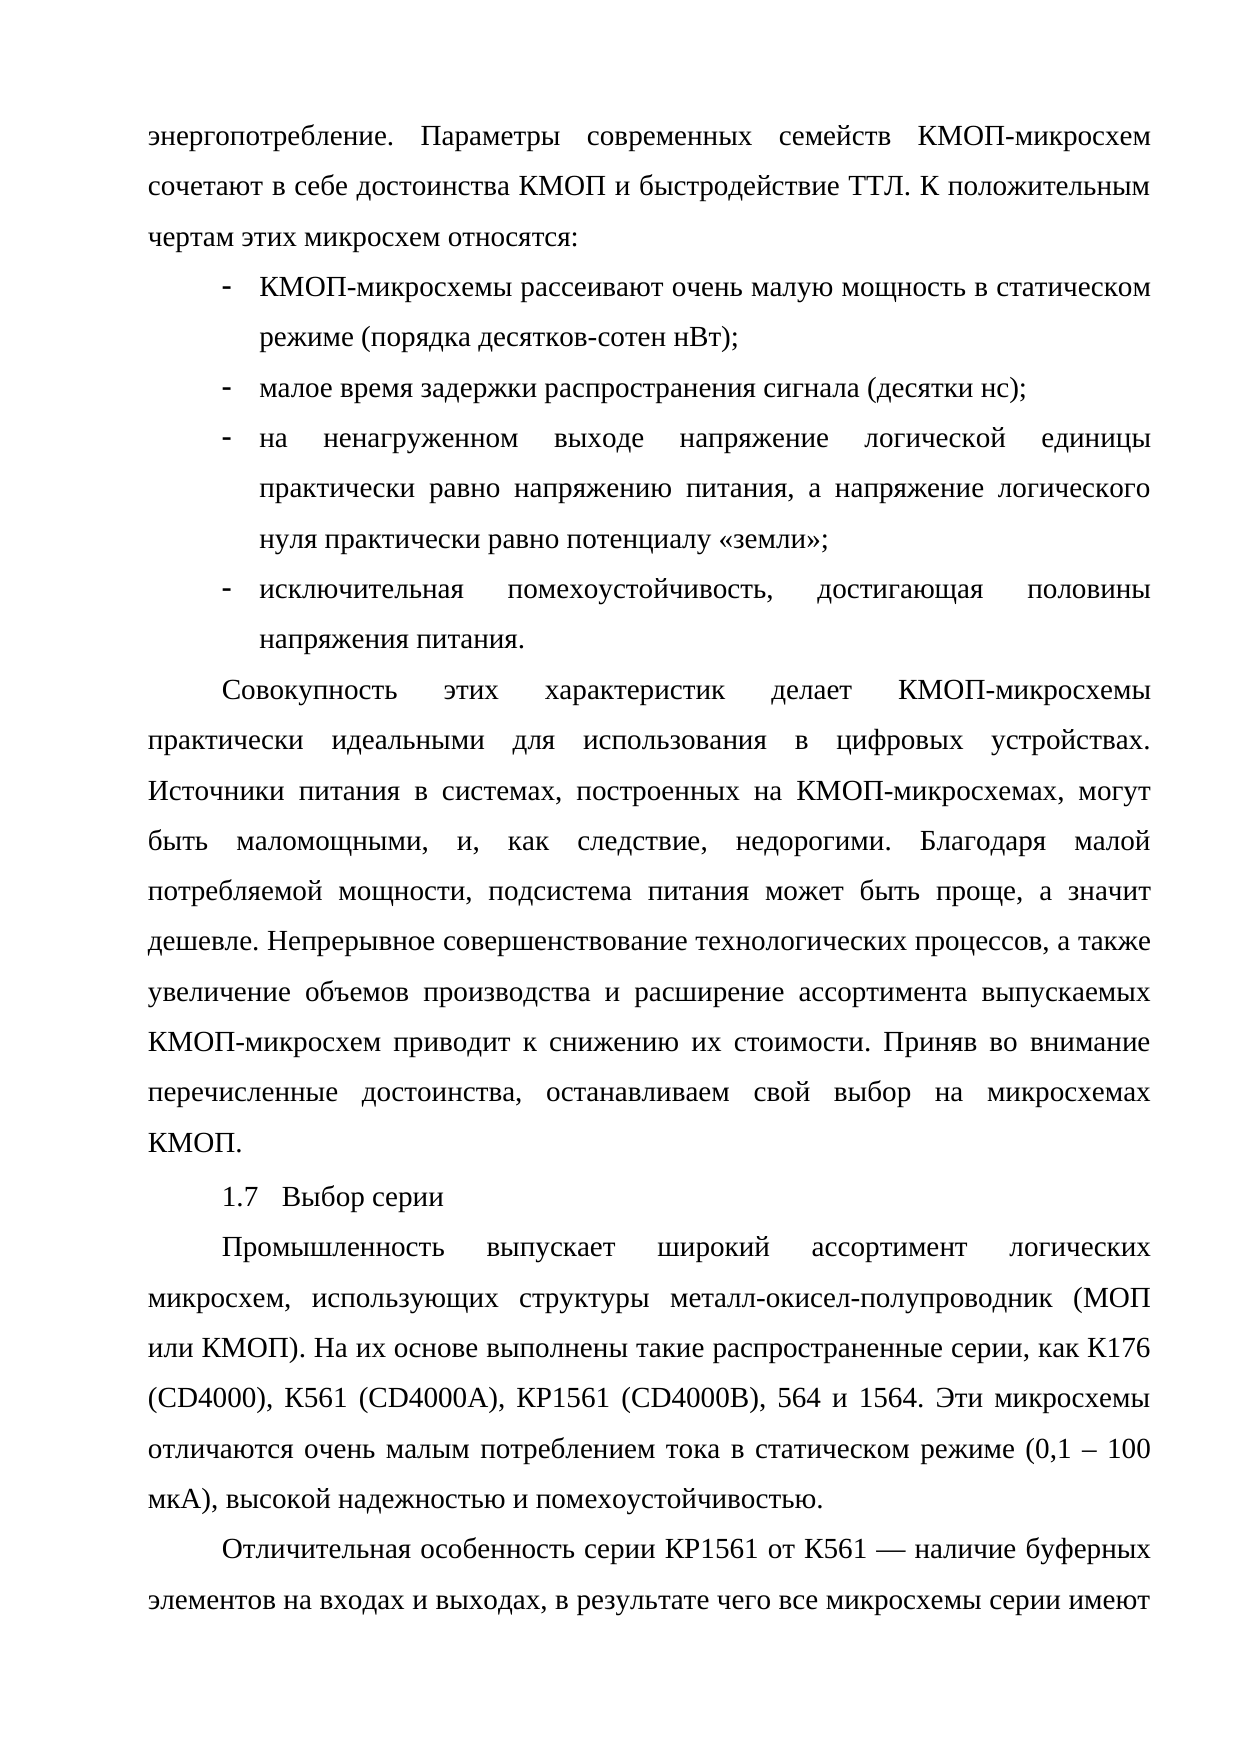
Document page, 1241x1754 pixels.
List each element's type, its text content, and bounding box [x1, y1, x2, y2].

subtitle Выбор серии [222, 1179, 1152, 1213]
text Отличительная особенность серии КР1561 от К561 — наличие буферных элементов на входах и выходах, в результате чего все микросхемы серии имеют [148, 1531, 1152, 1615]
list на ненагруженном выходе напряжение логической единицы практически равно напряжению питания, а напряжение логического нуля практически равно потенциалу «земли»; [222, 420, 1152, 554]
text Промышленность выпускает широкий ассортимент логических микросхем, использующих структуры металл-окисел-полупроводник (МОП или КМОП). На их основе выполнены такие распространенные серии, как К176 (CD4000), К561 (CD4000A), КР1561 (CD4000B), 564 и 1564. Эти микросхемы отличаются очень малым потреблением тока в статическом режиме (0,1 – 100 мкА), высокой надежностью и помехоустойчивостью. [148, 1229, 1152, 1515]
list исключительная помехоустойчивость, достигающая половины напряжения питания. [222, 571, 1152, 655]
text энергопотребление. Параметры современных семейств КМОП-микросхем сочетают в себе достоинства КМОП и быстродействие ТТЛ. К положительным чертам этих микросхем относятся: [148, 118, 1152, 252]
list КМОП-микросхемы рассеивают очень малую мощность в статическом режиме (порядка десятков-сотен нВт); [222, 269, 1152, 353]
list малое время задержки распространения сигнала (десятки нс); [222, 370, 1152, 403]
text Совокупность этих характеристик делает КМОП-микросхемы практически идеальными для использования в цифровых устройствах. Источники питания в системах, построенных на КМОП-микросхемах, могут быть маломощными, и, как следствие, недорогими. Благодаря малой потребляемой мощности, подсистема питания может быть проще, а значит дешевле. Непрерывное совершенствование технологических процессов, а также увеличение объемов производства и расширение ассортимента выпускаемых КМОП-микросхем приводит к снижению их стоимости. Приняв во внимание перечисленные достоинства, останавливаем свой выбор на микросхемах КМОП. [148, 672, 1152, 1158]
